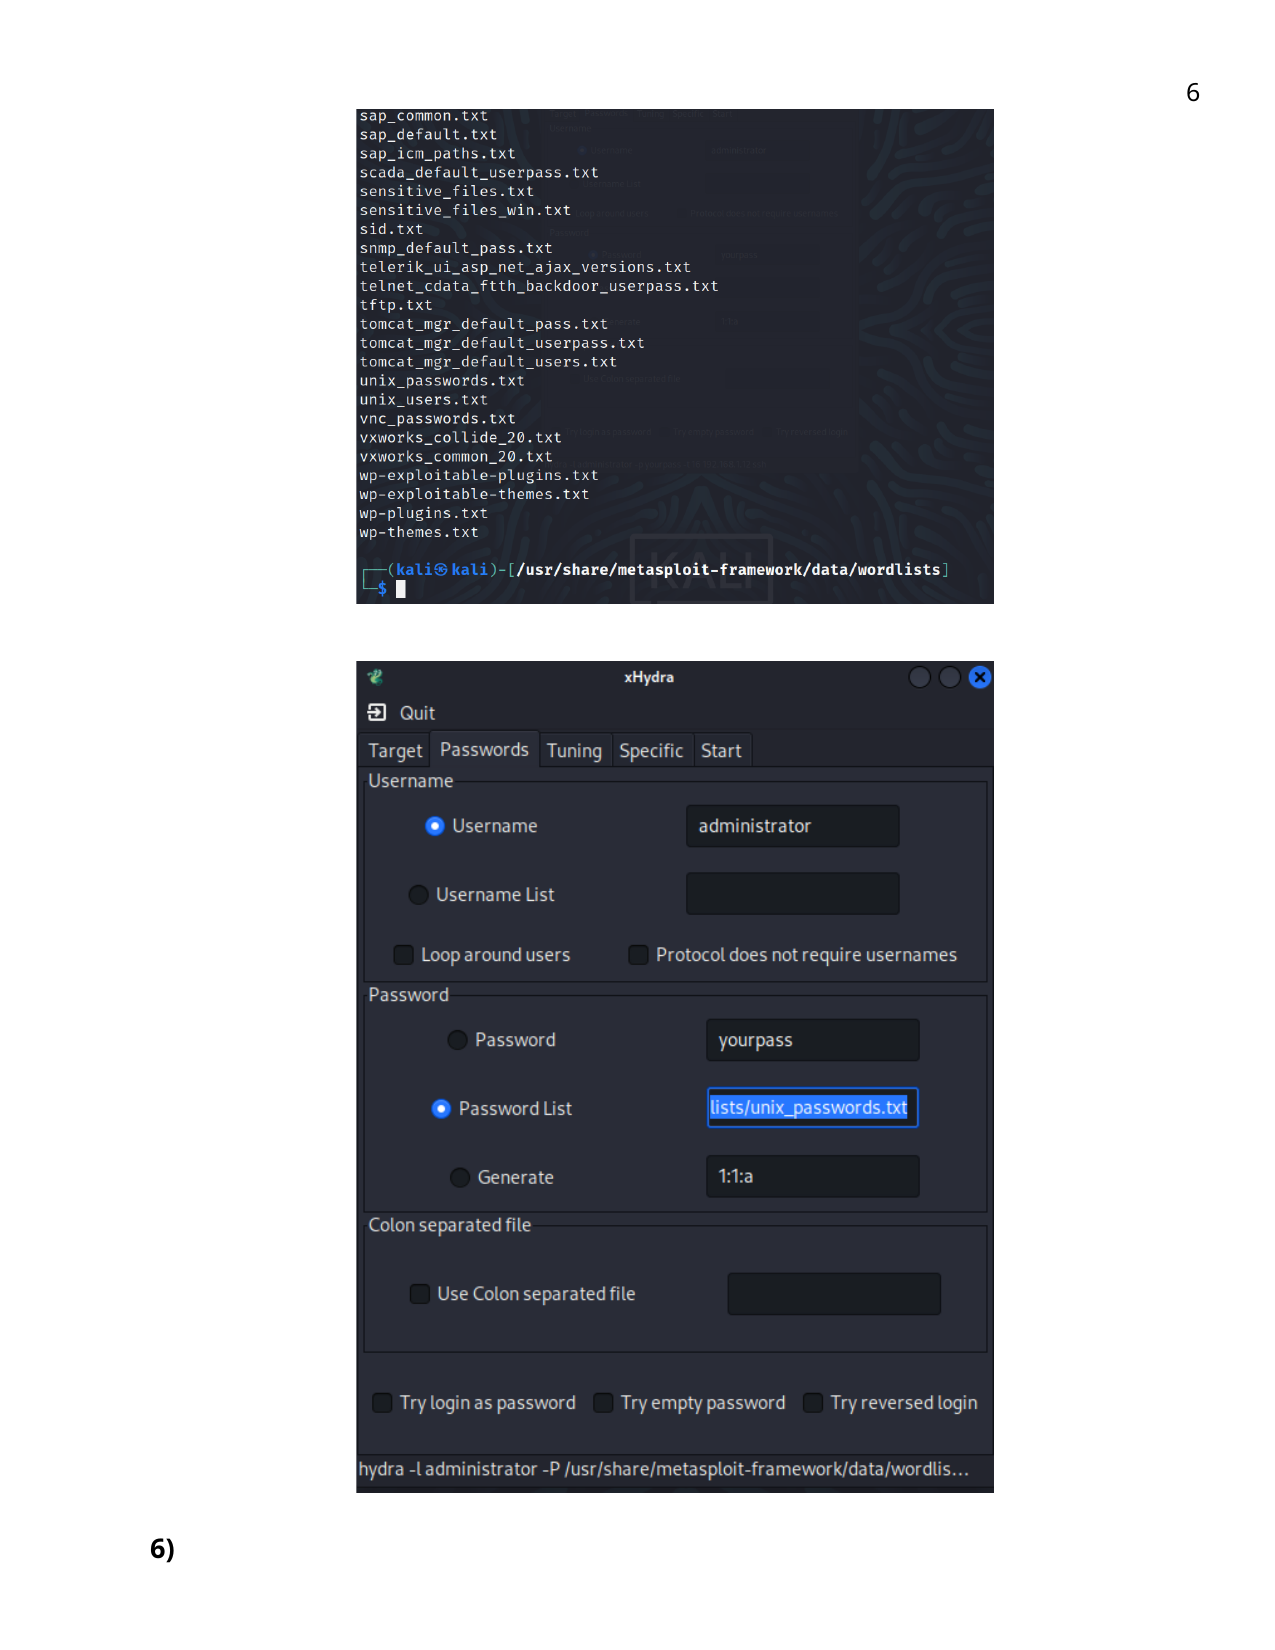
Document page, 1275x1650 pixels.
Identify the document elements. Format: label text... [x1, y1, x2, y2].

picture [356, 109, 994, 604]
text 6) [150, 1530, 1200, 1567]
picture [356, 661, 994, 1493]
